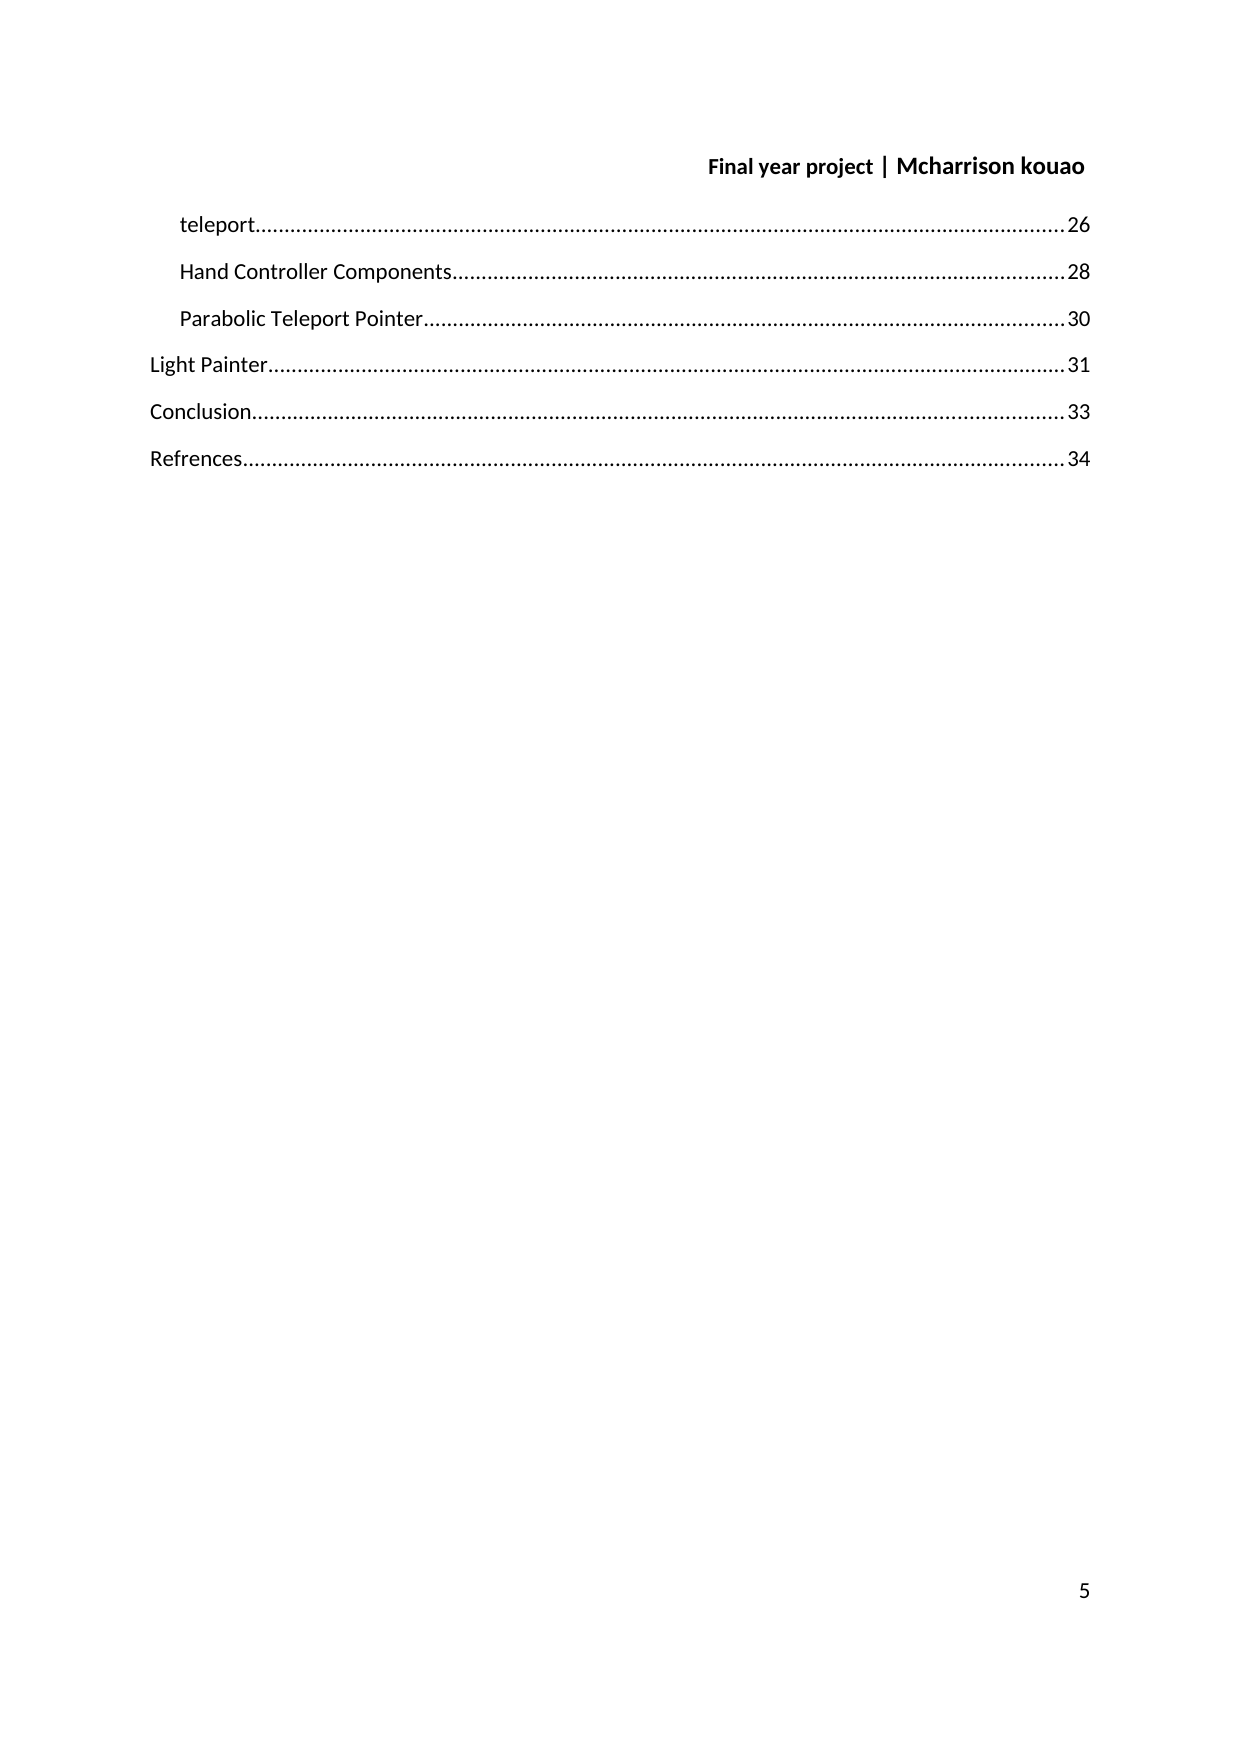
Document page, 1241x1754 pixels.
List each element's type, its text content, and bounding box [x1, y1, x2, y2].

text Hand Controller Components 28 [179, 257, 1090, 285]
text Refrences 34 [150, 444, 1090, 472]
text Conclusion 33 [150, 397, 1090, 426]
text teleport 26 [179, 210, 1090, 238]
text Parabolic Teleport Pointer 30 [179, 304, 1090, 332]
text Light Painter 31 [150, 351, 1090, 379]
